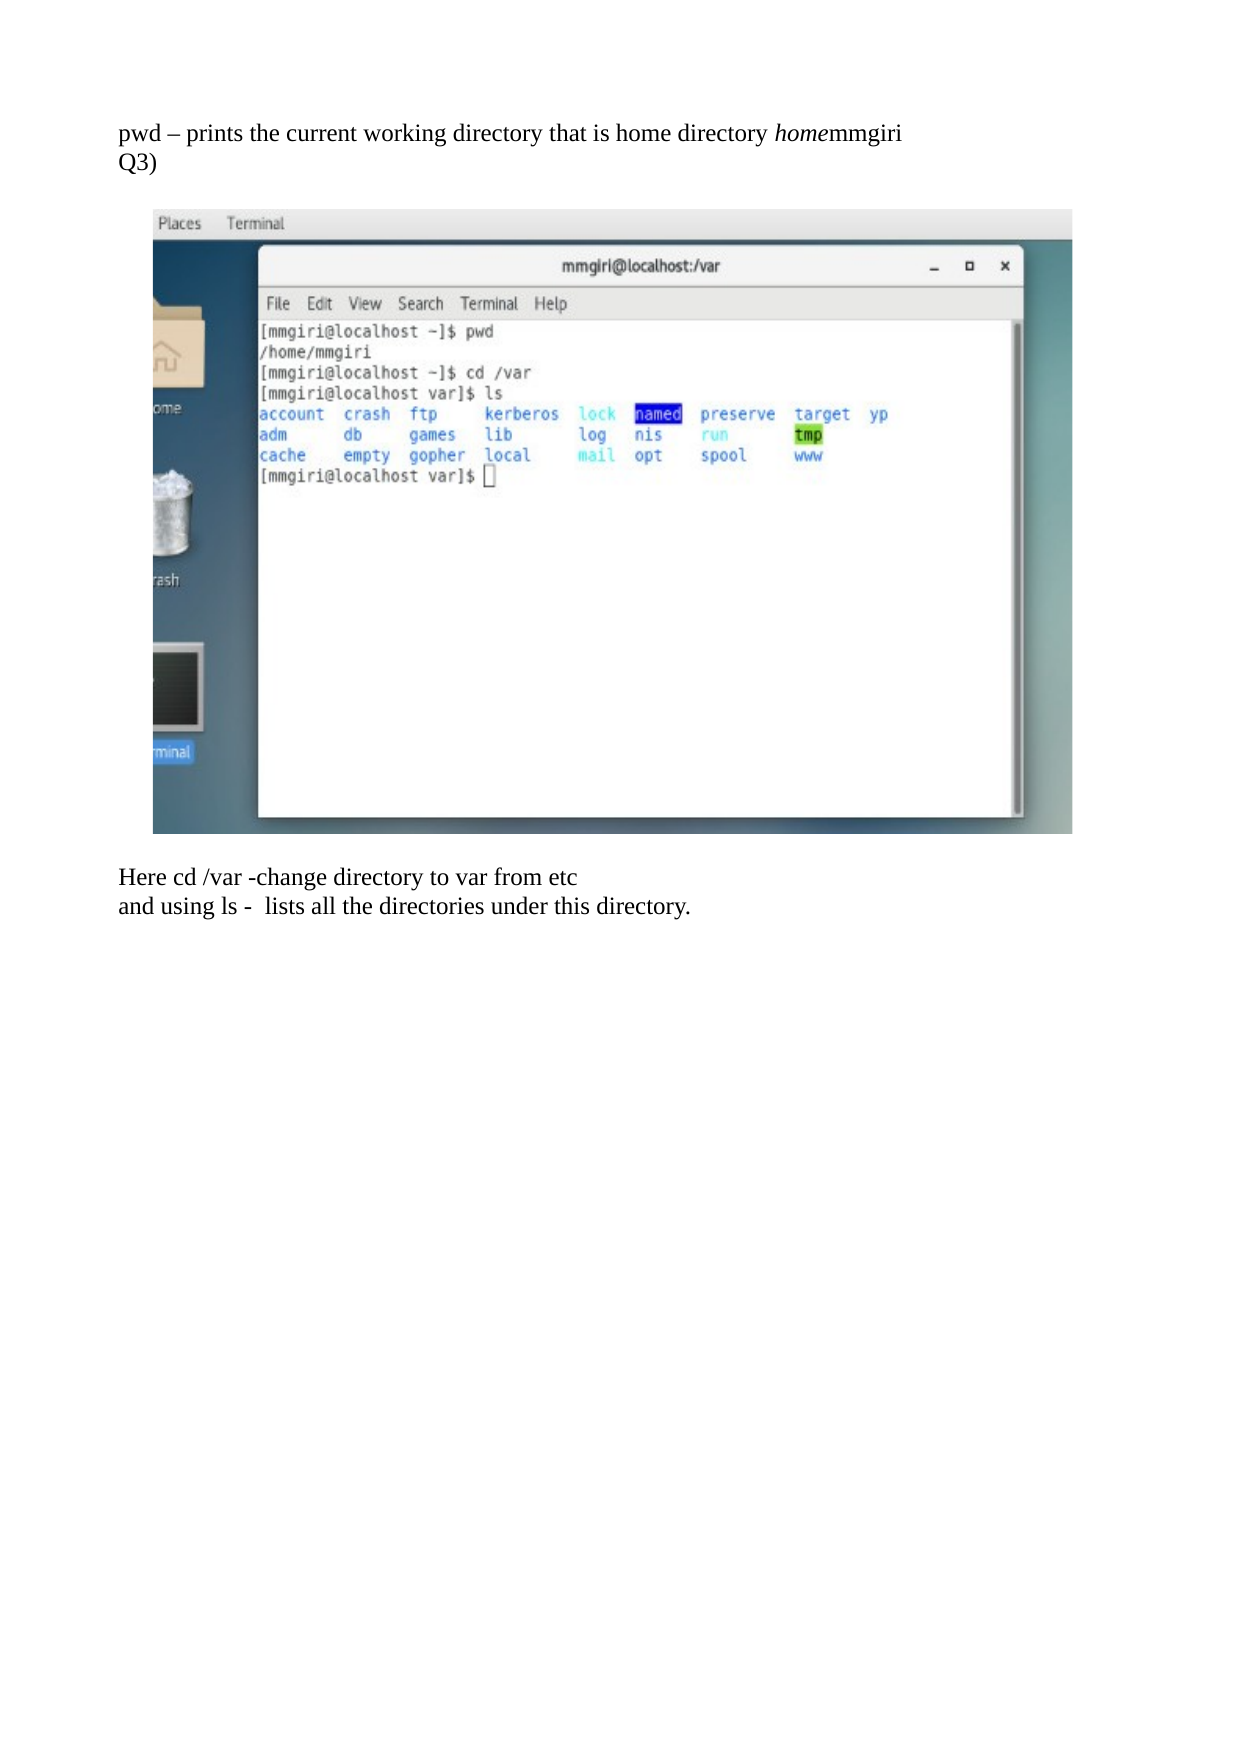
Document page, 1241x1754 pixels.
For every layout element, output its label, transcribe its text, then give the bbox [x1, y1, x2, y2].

text and using ls - lists all the directories under this directory. [118, 891, 1122, 920]
text pwd – prints the current working directory that is home directory homemmgiri [118, 118, 1122, 147]
text Q3) [118, 147, 1122, 176]
picture [152, 209, 1073, 834]
text Here cd /var -change directory to var from etc [118, 862, 1122, 891]
